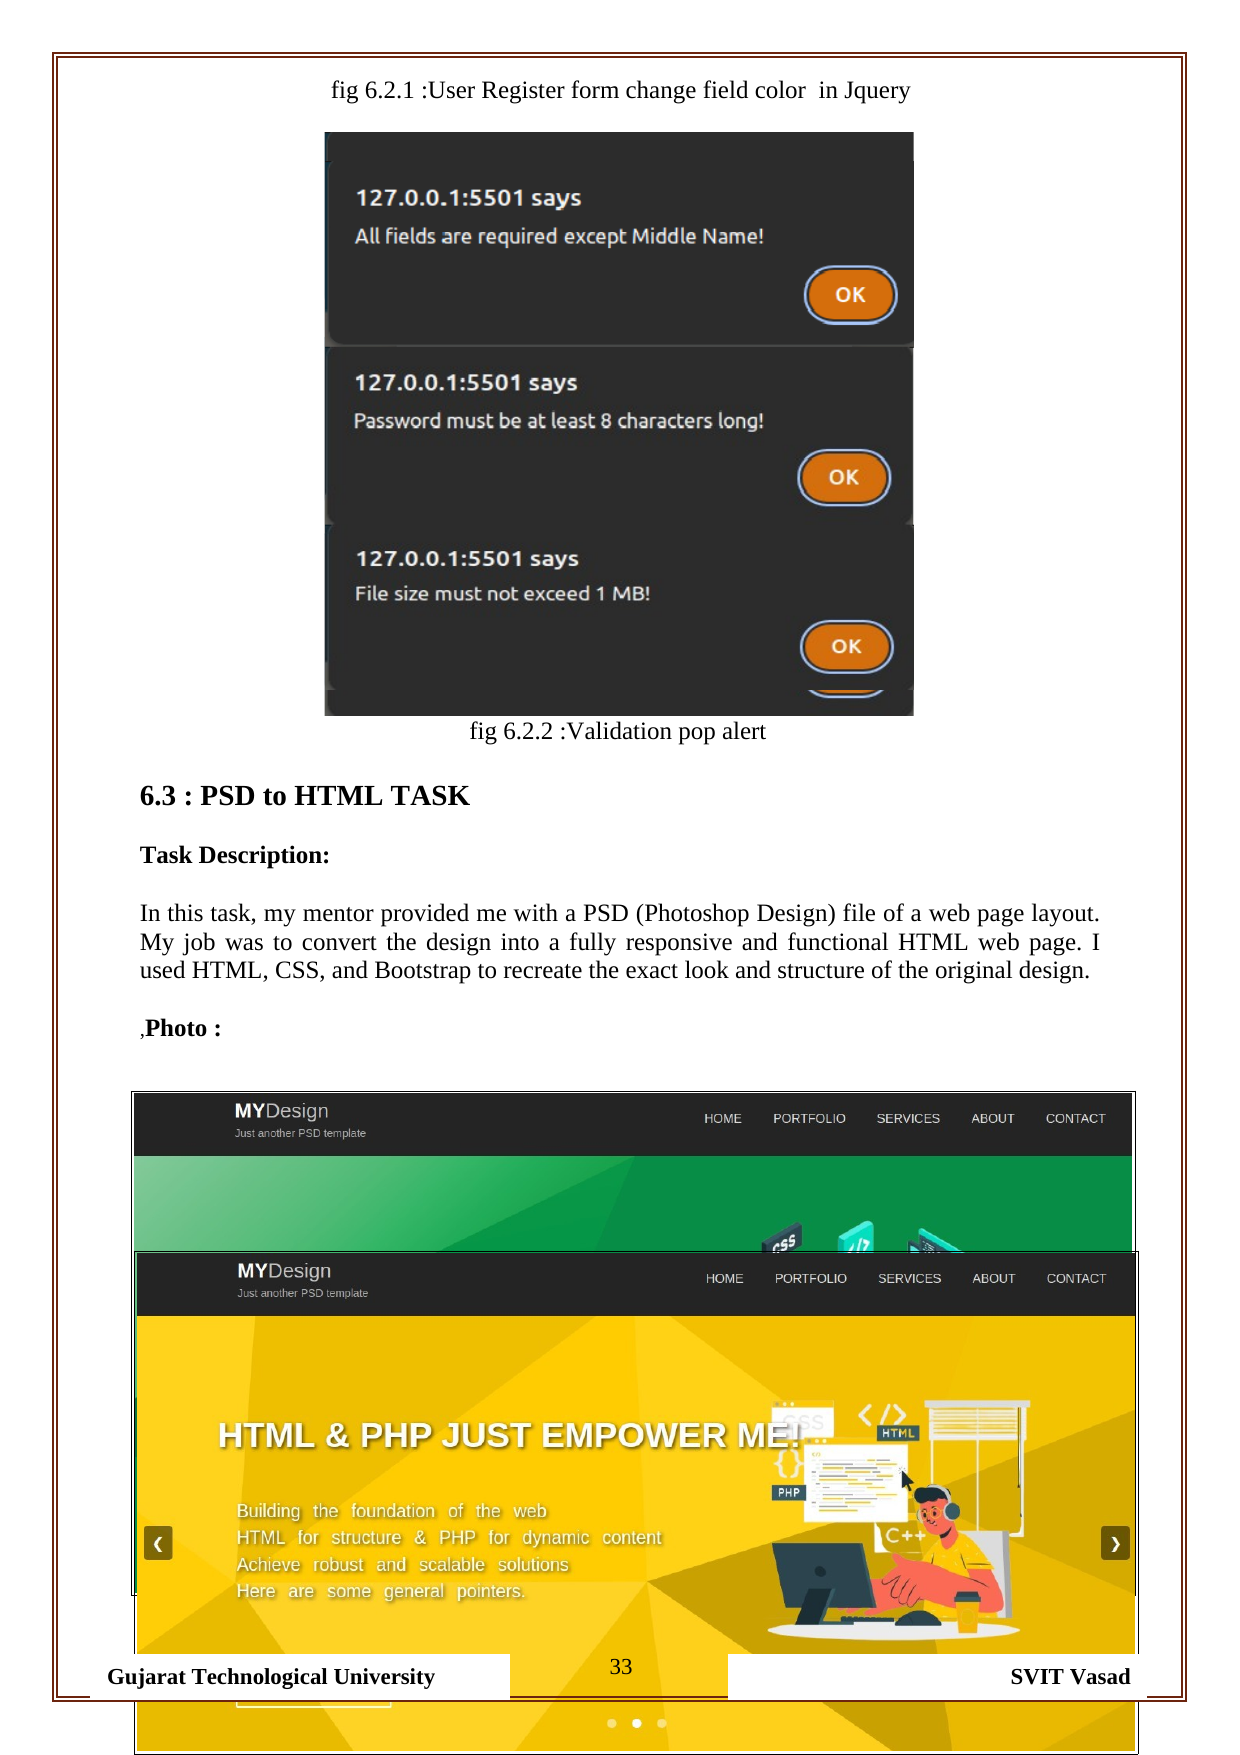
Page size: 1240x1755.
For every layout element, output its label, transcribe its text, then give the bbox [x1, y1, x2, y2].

text Task Description: [139, 840, 1102, 869]
text ,Photo : [139, 1013, 1102, 1042]
text fig 6.2.1 :User Register form change field color in Jquery [139, 75, 1102, 104]
text [139, 1042, 1102, 1070]
text In this task, my mentor provided me with a PSD (Photoshop Design) file of a web page layout. My job was to convert the design into a fully responsive and functional HTML web page. I used HTML, CSS, and Bootstrap to recreate the exact look and structure of the original design. [139, 869, 1102, 984]
picture [135, 1252, 1135, 1696]
text fig 6.2.2 :Validation pop alert [139, 104, 1102, 744]
picture [134, 1093, 1132, 1251]
picture [137, 1702, 1135, 1751]
picture [324, 132, 914, 716]
text 6.3 : PSD to HTML TASK [139, 778, 1102, 812]
